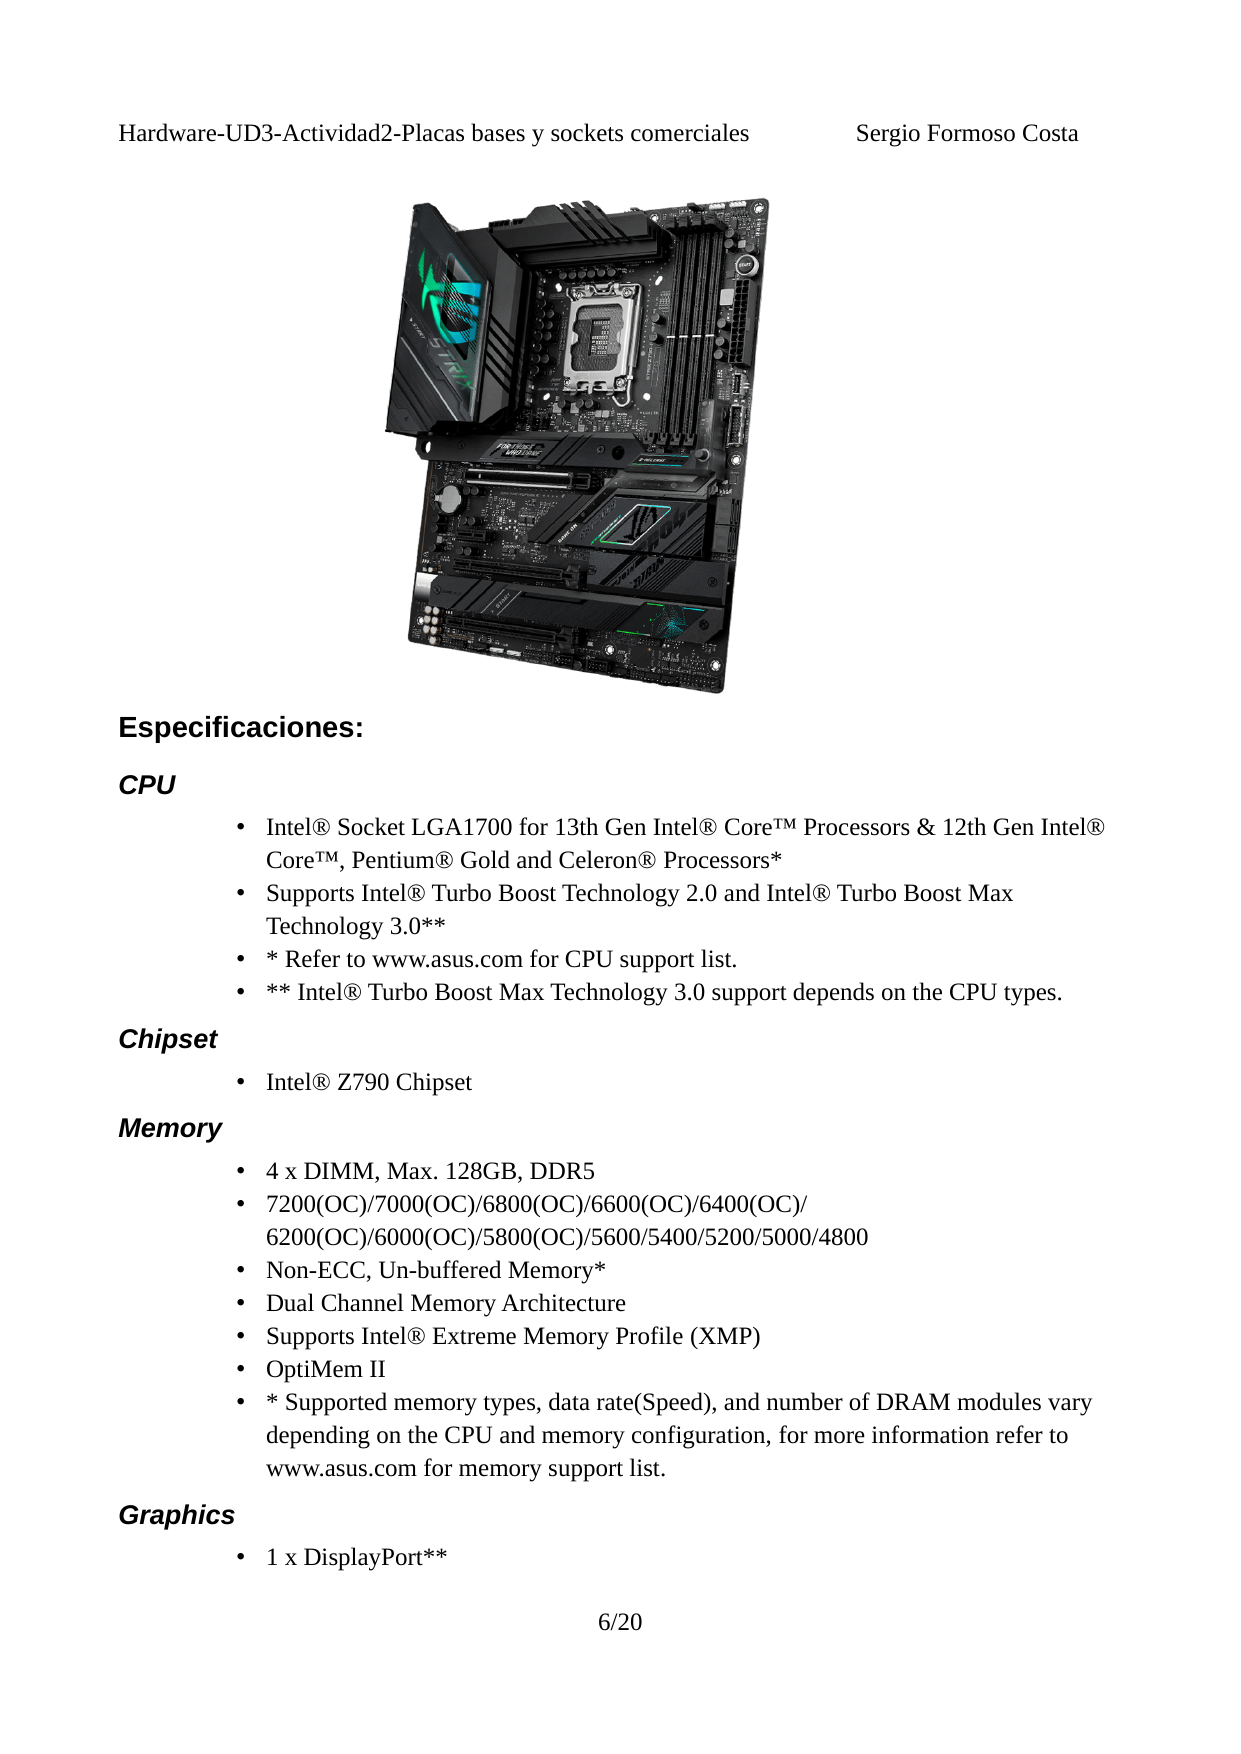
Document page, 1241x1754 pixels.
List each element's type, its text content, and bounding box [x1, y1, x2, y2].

subtitle Especificaciones: [118, 358, 1122, 744]
list * Supported memory types, data rate(Speed), and number of DRAM modules vary depending on the CPU and memory configuration, for more information refer to www.asus.com for memory support list. [236, 1387, 1122, 1482]
list Non-ECC, Un-buffered Memory* [236, 1255, 1122, 1284]
subtitle Memory [118, 1112, 1122, 1143]
subtitle CPU [118, 769, 1122, 800]
subtitle Graphics [118, 1499, 1122, 1530]
list Intel® Z790 Chipset [236, 1067, 1122, 1096]
list Supports Intel® Turbo Boost Technology 2.0 and Intel® Turbo Boost Max Technology 3.0** [236, 878, 1122, 940]
list Supports Intel® Extreme Memory Profile (XMP) [236, 1321, 1122, 1350]
picture [363, 176, 1048, 711]
list ** Intel® Turbo Boost Max Technology 3.0 support depends on the CPU types. [236, 977, 1122, 1006]
list Dual Channel Memory Architecture [236, 1288, 1122, 1317]
list 7200(OC)/7000(OC)/6800(OC)/6600(OC)/6400(OC)/ 6200(OC)/6000(OC)/5800(OC)/5600/5400/5200/5000/4800 [236, 1189, 1122, 1251]
subtitle Chipset [118, 1023, 1122, 1054]
list OptiMem II [236, 1354, 1122, 1383]
list Intel® Socket LGA1700 for 13th Gen Intel® Core™ Processors & 12th Gen Intel® Core™, Pentium® Gold and Celeron® Processors* [236, 812, 1122, 874]
list * Refer to www.asus.com for CPU support list. [236, 944, 1122, 973]
list 1 x DisplayPort** [236, 1542, 1122, 1571]
list 4 x DIMM, Max. 128GB, DDR5 [236, 1156, 1122, 1185]
